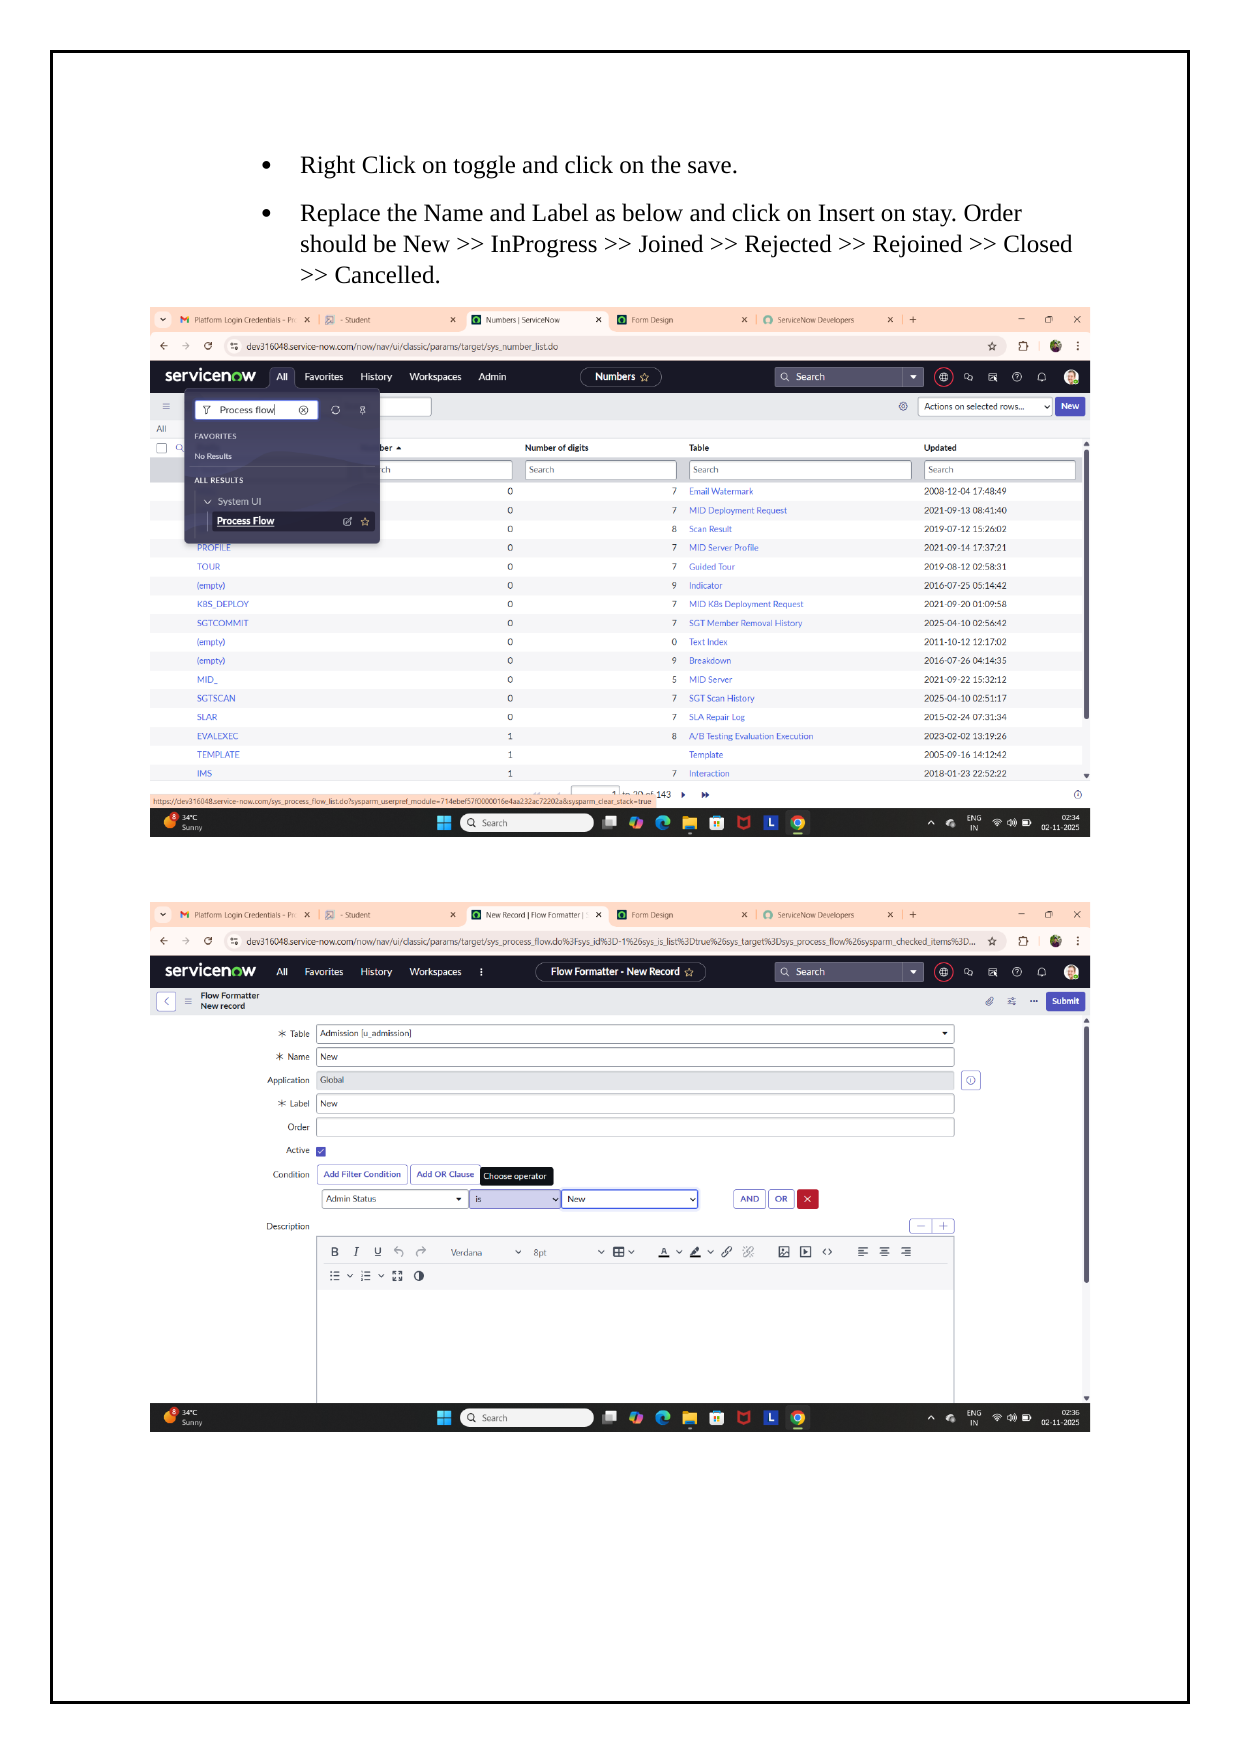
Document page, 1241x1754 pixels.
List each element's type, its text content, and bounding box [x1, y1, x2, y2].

list Right Click on toggle and click on the save. [262, 150, 1090, 180]
list Replace the Name and Label as below and click on Insert on stay. Order should be New >> InProgress >> Joined >> Rejected >> Rejoined >> Closed >> Cancelled. [262, 198, 1090, 289]
